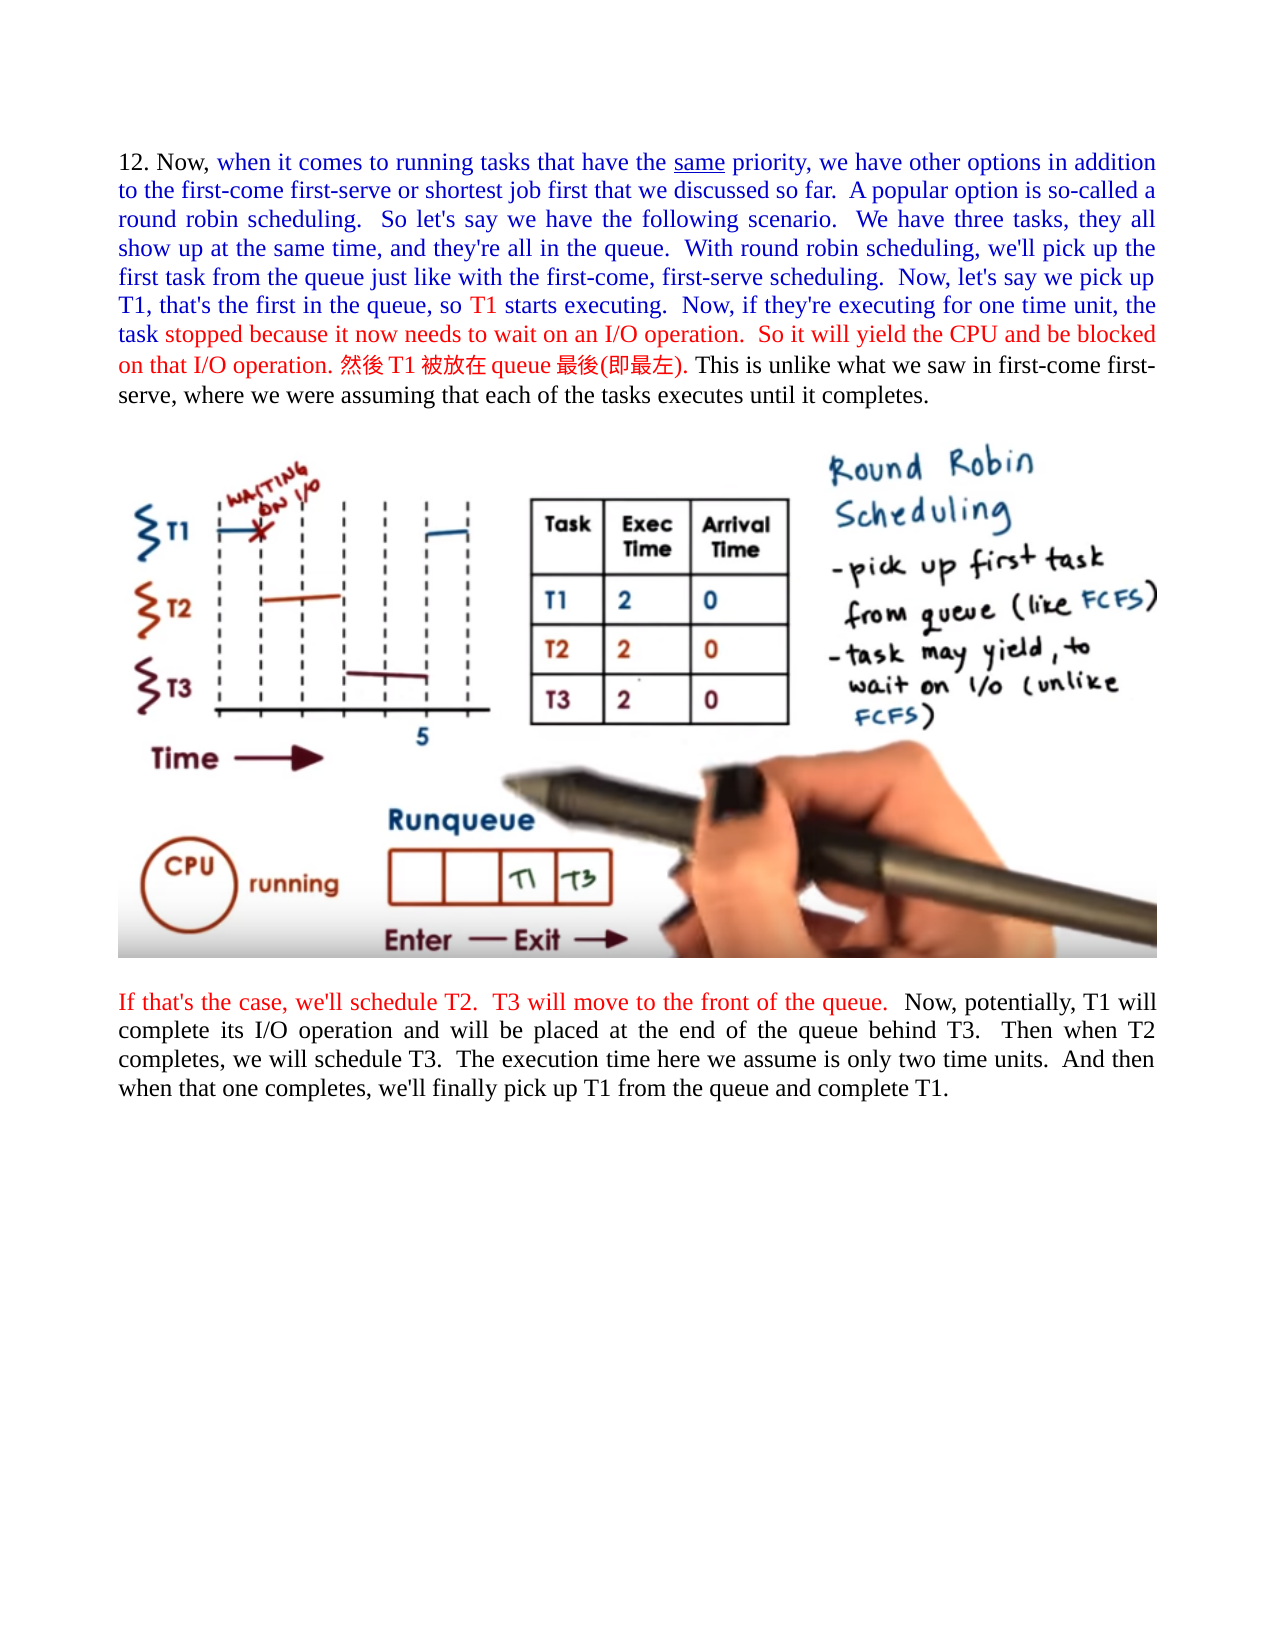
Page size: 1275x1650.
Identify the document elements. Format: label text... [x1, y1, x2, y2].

text 12. Now, when it comes to running tasks that have the same priority, we have other options in addition to the first-come first-serve or shortest job first that we discussed so far. A popular option is so-called a round robin scheduling. So let's say we have the following scenario. We have three tasks, they all show up at the same time, and they're all in the queue. With round robin scheduling, we'll pick up the first task from the queue just like with the first-come, first-serve scheduling. Now, let's say we pick up T1, that's the first in the queue, so T1 starts executing. Now, if they're executing for one time unit, the task stopped because it now needs to wait on an I/O operation. So it will yield the CPU and be blocked on that I/O operation. 然後T1被放在queue最後(即最左). This is unlike what we saw in first-come first-serve, where we were assuming that each of the tasks executes until it completes. [118, 147, 1157, 408]
picture [118, 437, 1157, 958]
text If that's the case, we'll schedule T2. T3 will move to the front of the queue. Now, potentially, T1 will complete its I/O operation and will be placed at the end of the queue behind T3. Then when T2 completes, we will schedule T3. The execution time here we assume is only two time units. And then when that one completes, we'll finally pick up T1 from the queue and complete T1. [118, 987, 1157, 1102]
